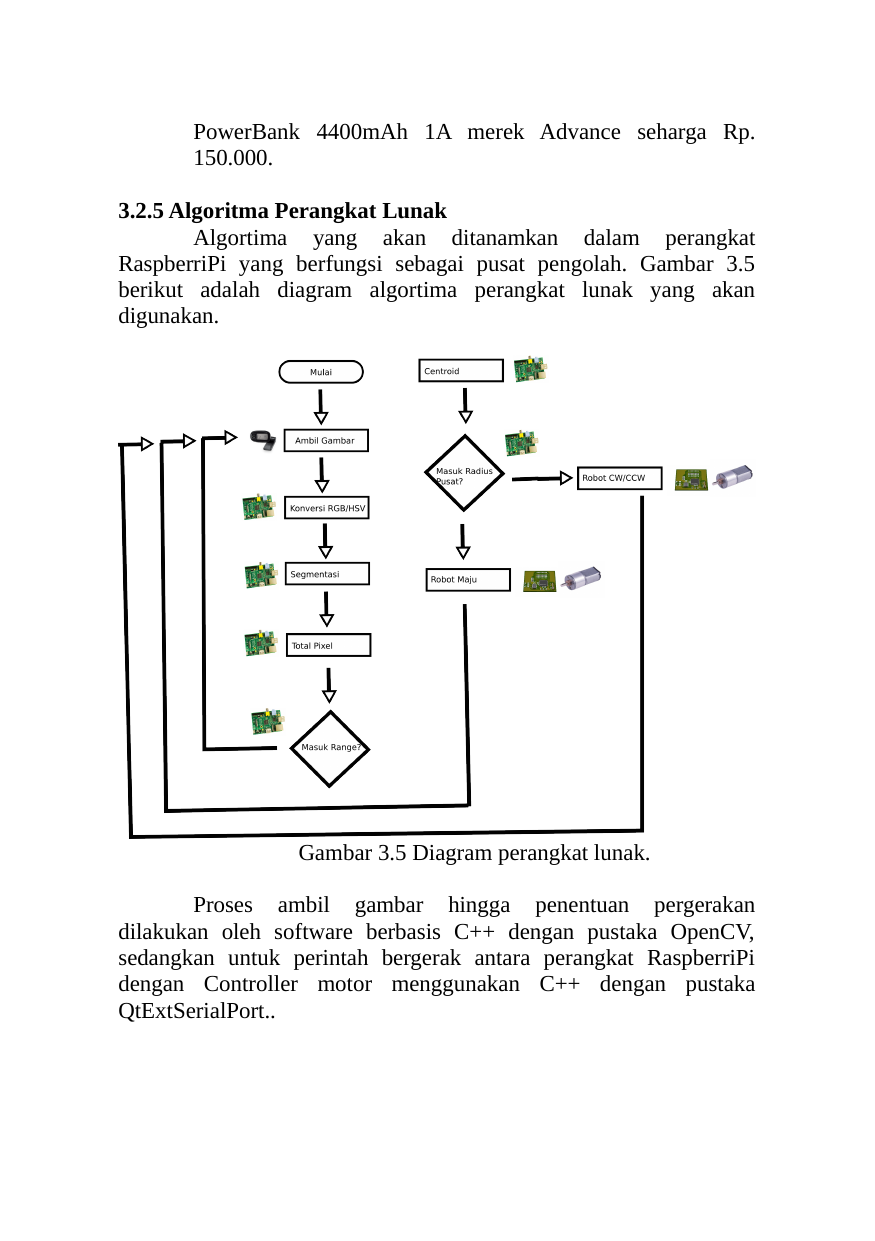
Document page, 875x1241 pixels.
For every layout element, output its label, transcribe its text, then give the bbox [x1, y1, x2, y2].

text Gambar 3.5 Diagram perangkat lunak. [118, 839, 756, 865]
text Proses ambil gambar hingga penentuan pergerakan dilakukan oleh software berbasis C++ dengan pustaka OpenCV, sedangkan untuk perintah bergerak antara perangkat RaspberriPi dengan Controller motor menggunakan C++ dengan pustaka QtExtSerialPort.. [118, 891, 756, 1023]
list PowerBank 4400mAh 1A merek Advance seharga Rp. 150.000. [156, 118, 756, 171]
picture [118, 355, 756, 839]
text 3.2.5 Algoritma Perangkat Lunak [118, 197, 756, 223]
text Algortima yang akan ditanamkan dalam perangkat RaspberriPi yang berfungsi sebagai pusat pengolah. Gambar 3.5 berikut adalah diagram algortima perangkat lunak yang akan digunakan. [118, 223, 756, 329]
